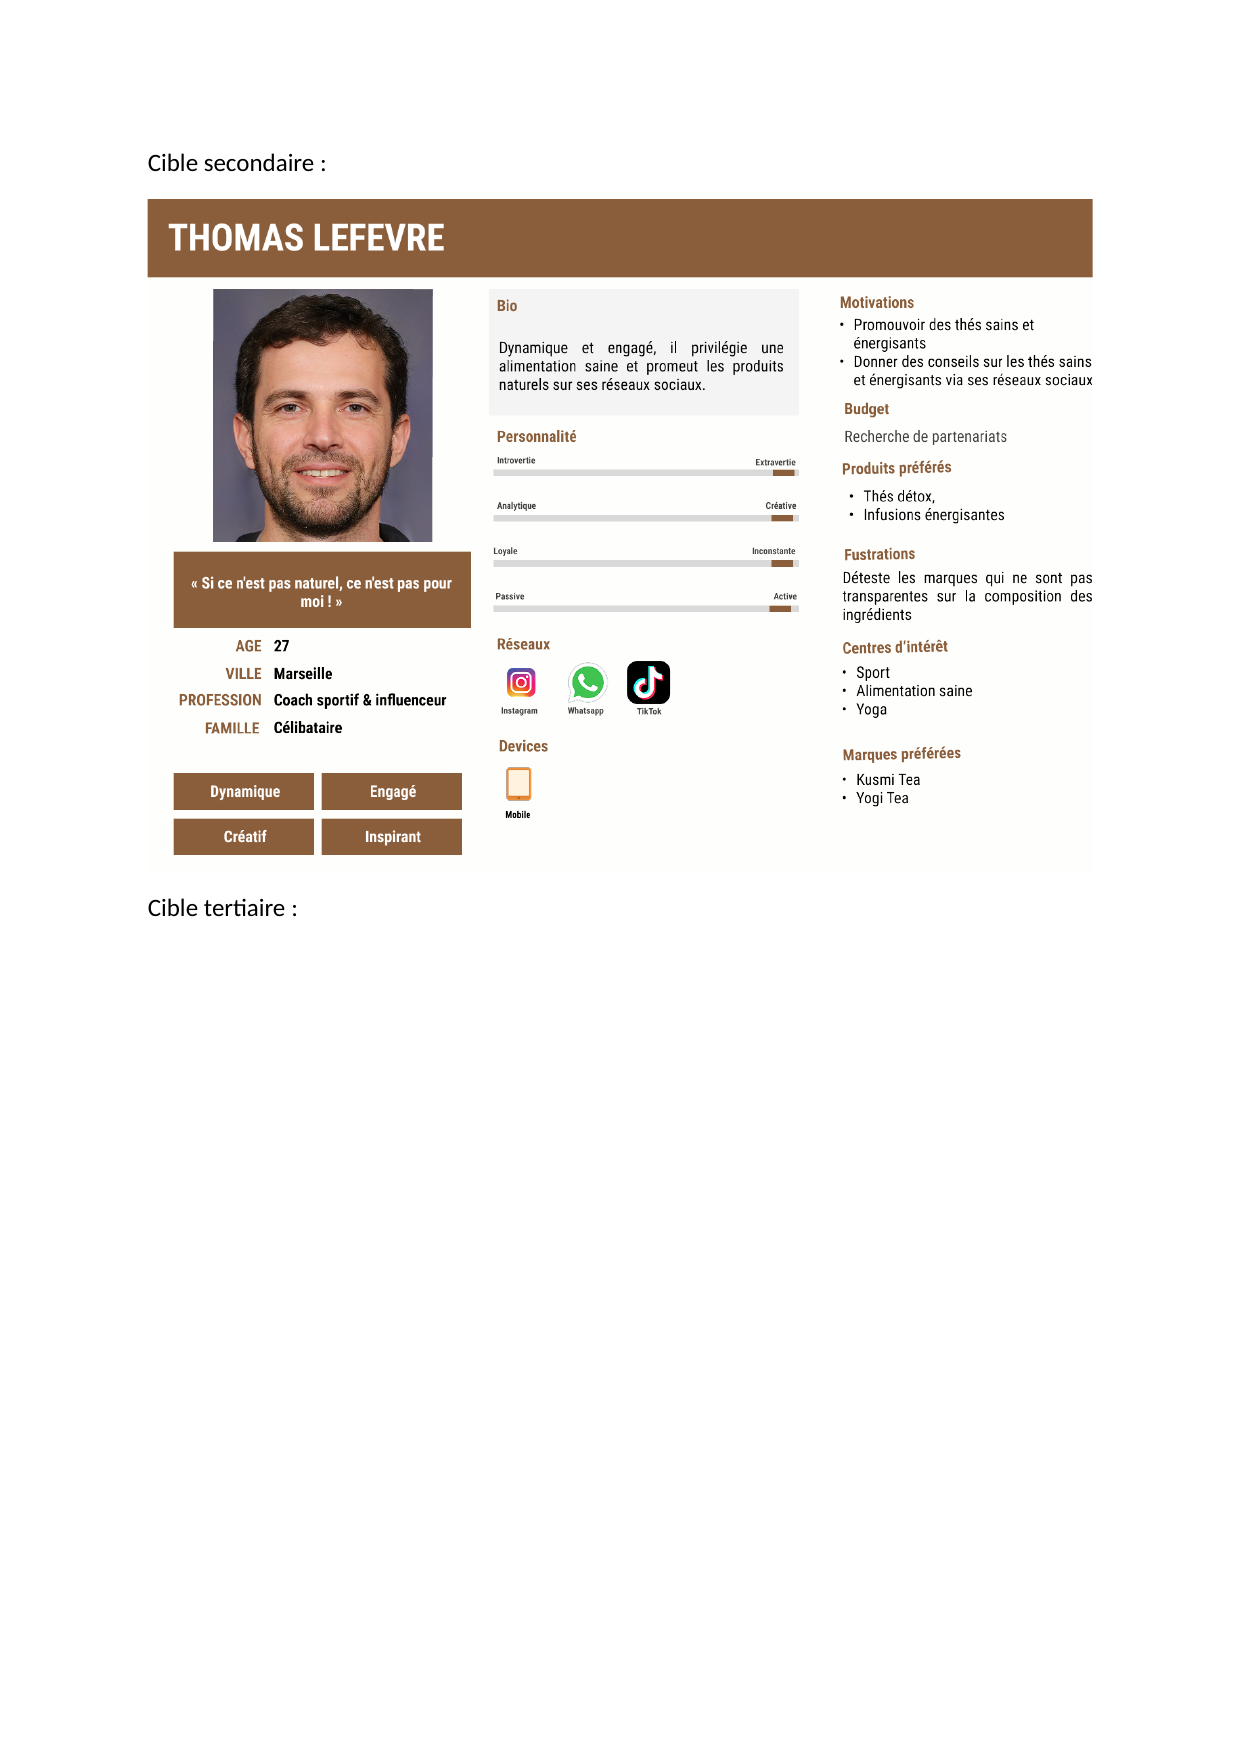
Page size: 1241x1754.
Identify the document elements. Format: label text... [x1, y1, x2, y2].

text Cible secondaire : [148, 148, 1093, 178]
text Cible tertiaire : [148, 892, 1093, 923]
